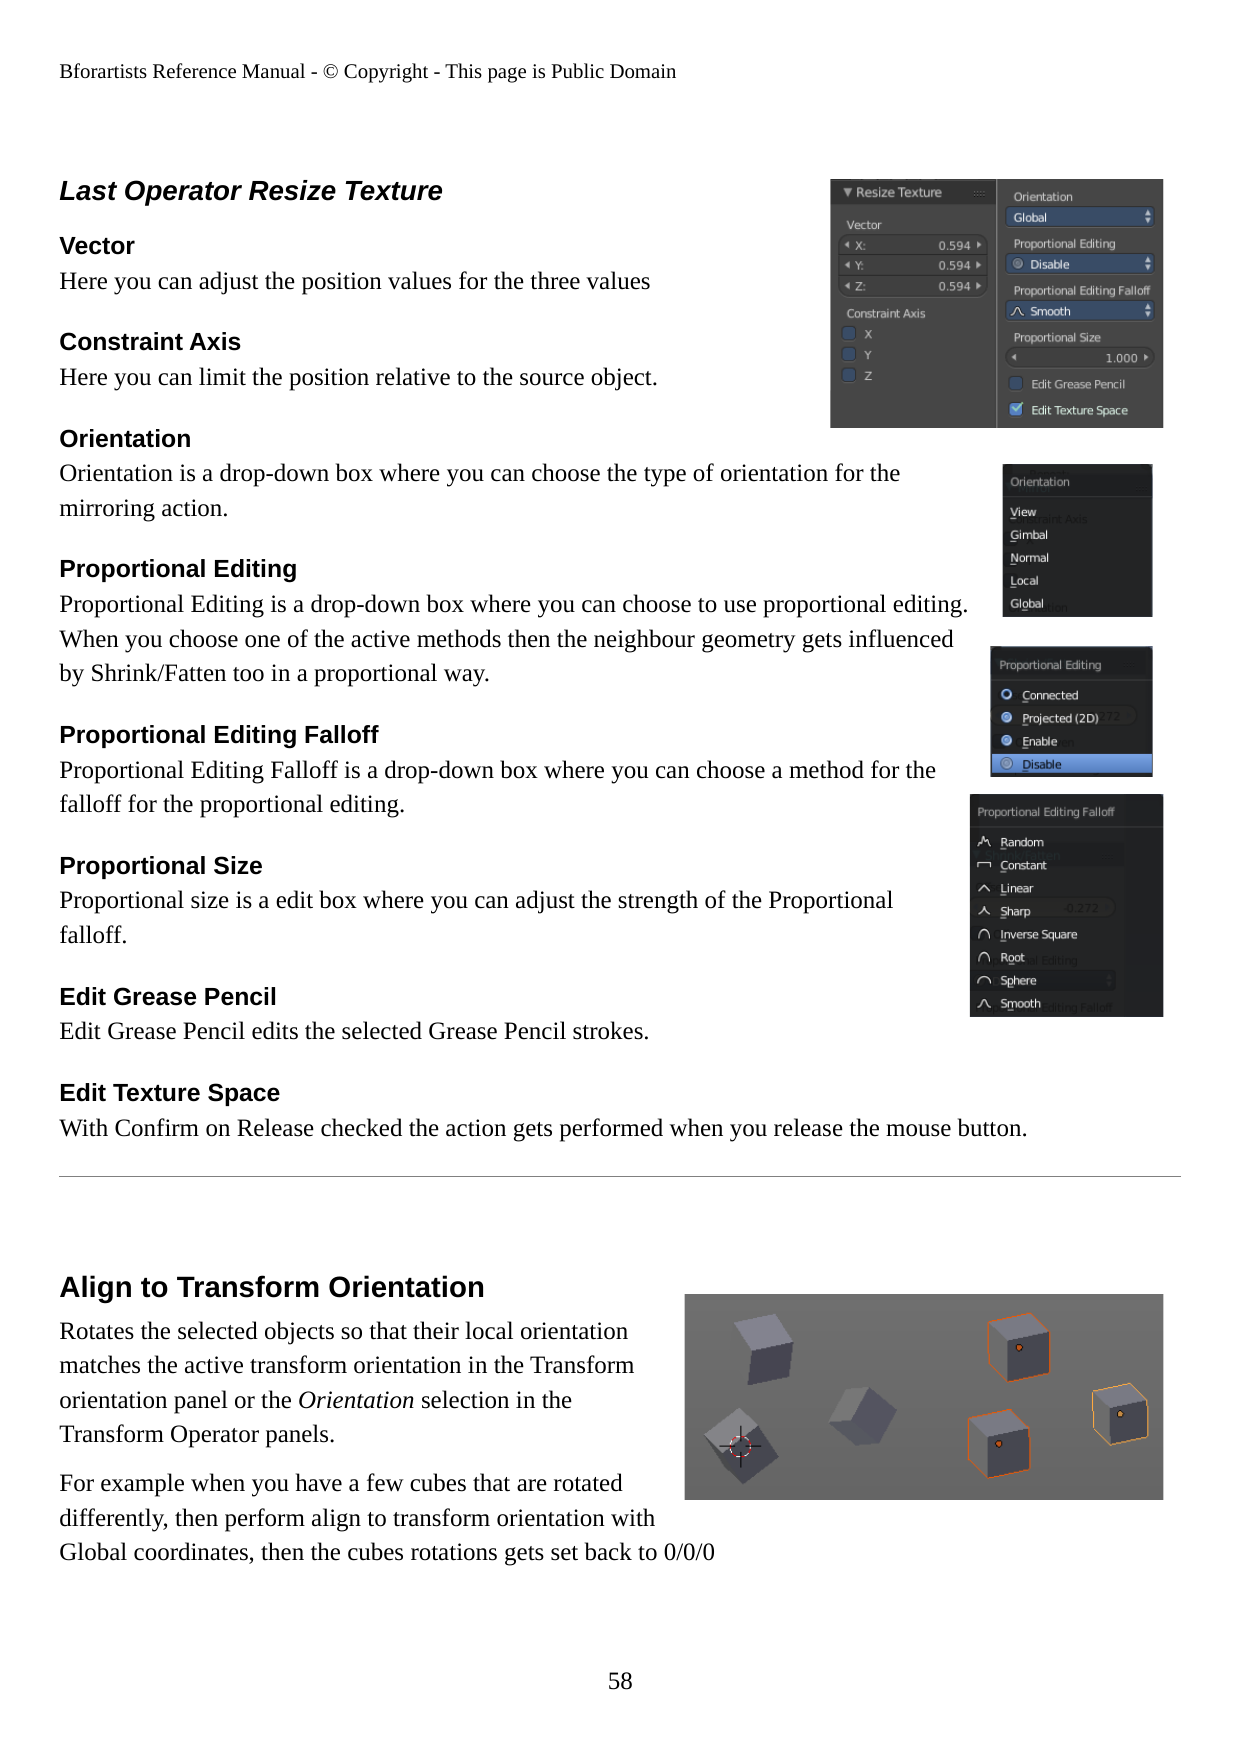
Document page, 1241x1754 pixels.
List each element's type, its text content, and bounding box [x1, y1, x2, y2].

subtitle Edit Texture Space [59, 1078, 1181, 1106]
subtitle Orientation [59, 424, 1181, 452]
subtitle Proportional Size [59, 851, 969, 879]
picture [684, 1294, 1164, 1500]
text Proportional size is a edit box where you can adjust the strength of the Proportional falloff. [59, 886, 969, 949]
subtitle Proportional Editing Falloff [59, 720, 990, 748]
subtitle [1164, 327, 1181, 356]
subtitle [1164, 231, 1181, 259]
subtitle Align to Transform Orientation [59, 1269, 1181, 1303]
picture [1002, 464, 1153, 617]
text Orientation is a drop-down box where you can choose the type of orientation for the mirroring action. [59, 458, 1181, 522]
text Here you can limit the position relative to the source object. [59, 362, 830, 391]
text Rotates the selected objects so that their local orientation matches the active transform orientation in the Transform orientation panel or the Orientation selection in the Transform Operator panels. [59, 1316, 684, 1448]
subtitle [1164, 982, 1181, 1010]
subtitle [1164, 851, 1181, 879]
subtitle Proportional Editing [59, 554, 1002, 583]
text Proportional Editing is a drop-down box where you can choose to use proportional editing. When you choose one of the active methods then the neighbour geometry gets influenced by Shrink/Fatten too in a proportional way. [59, 589, 1181, 687]
text Edit Grease Pencil edits the selected Grease Pencil strokes. [59, 1016, 1181, 1045]
text Here you can adjust the position values for the three values [59, 266, 830, 294]
subtitle Edit Grease Pencil [59, 982, 969, 1010]
text With Confirm on Release checked the action gets performed when you release the mouse button. [59, 1113, 1181, 1141]
text For example when you have a few cubes that are rotated differently, then perform align to transform orientation with Global coordinates, then the cubes rotations gets set back to 0/0/0 [59, 1468, 1181, 1566]
subtitle Constraint Axis [59, 327, 830, 356]
subtitle [1153, 554, 1181, 583]
text Proportional Editing Falloff is a drop-down box where you can choose a method for the falloff for the proportional editing. [59, 755, 1181, 818]
picture [969, 794, 1164, 1017]
picture [830, 179, 1164, 428]
picture [990, 646, 1153, 777]
subtitle Vector [59, 231, 830, 259]
subtitle Last Operator Resize Texture [59, 174, 1181, 206]
subtitle [1153, 720, 1181, 748]
